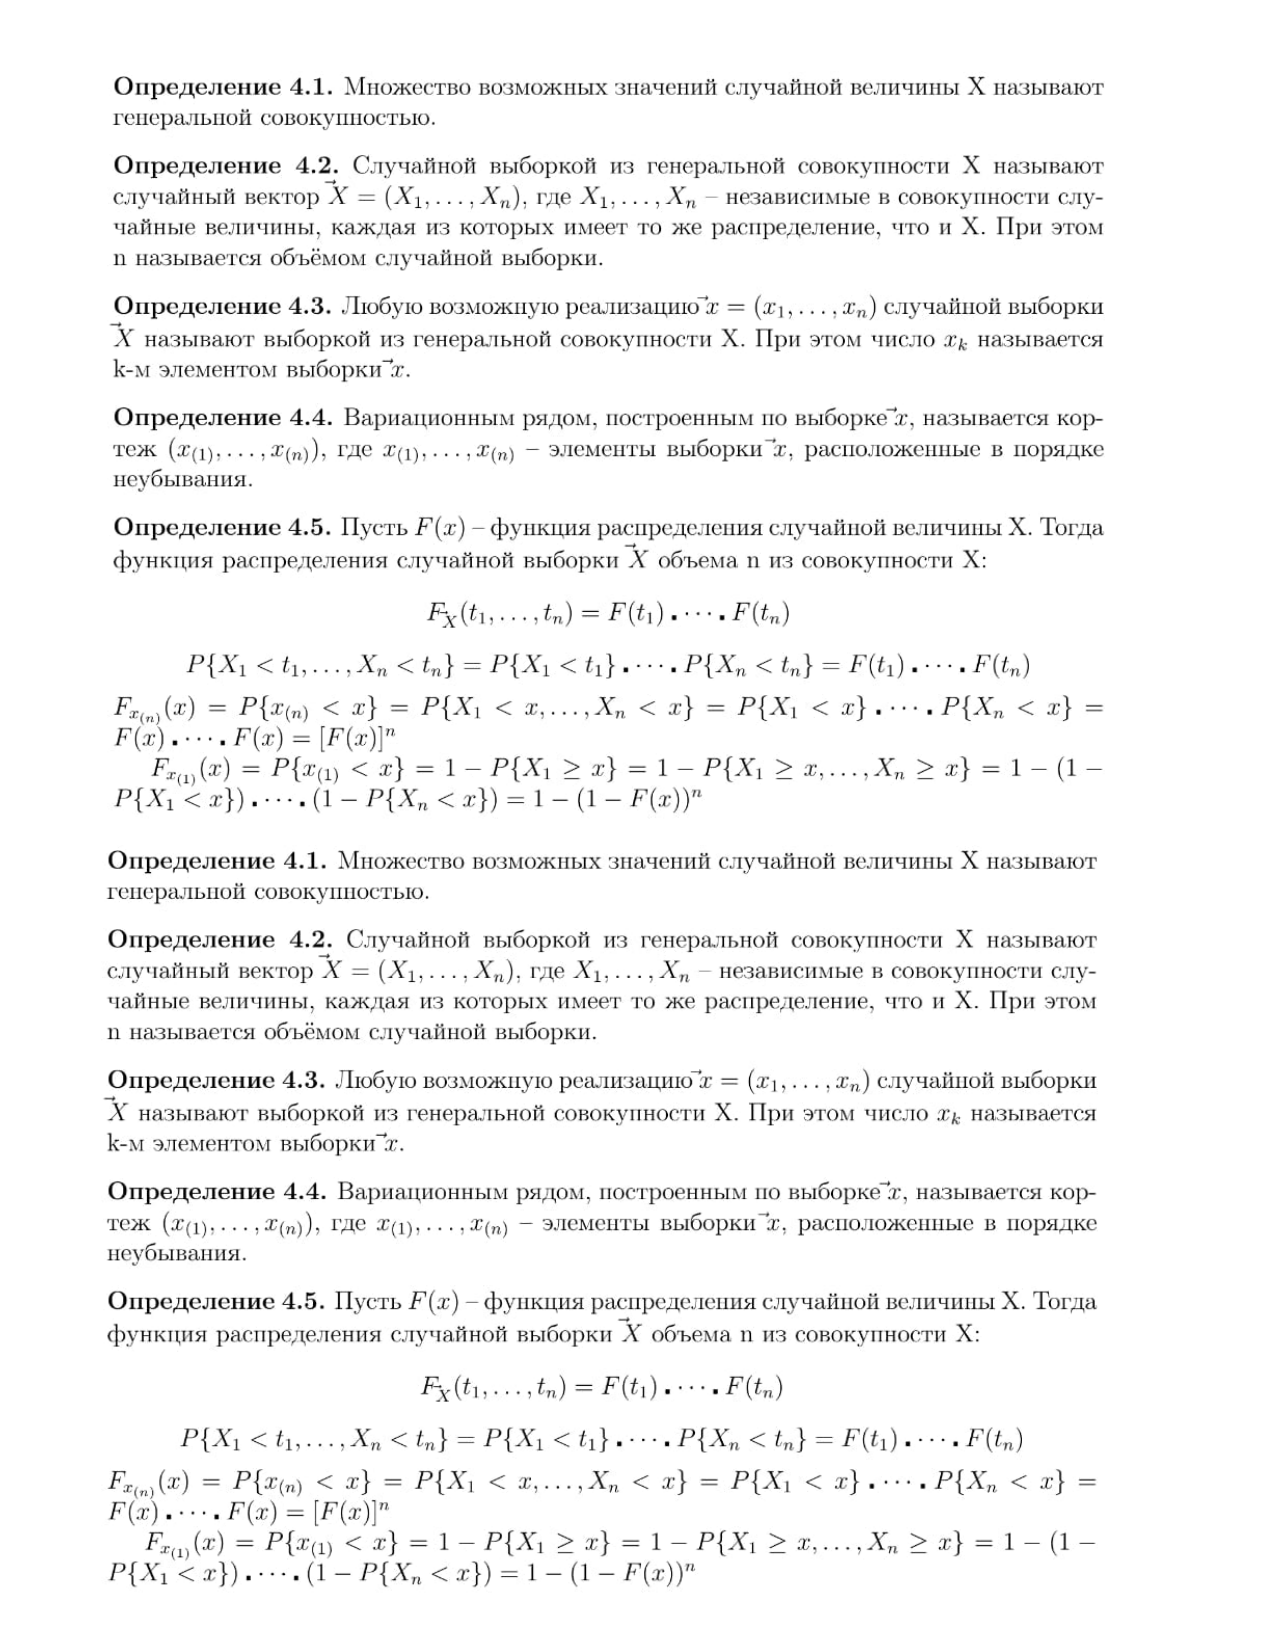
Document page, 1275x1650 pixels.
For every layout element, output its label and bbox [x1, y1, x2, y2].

picture [99, 71, 1139, 827]
picture [93, 845, 1132, 1601]
